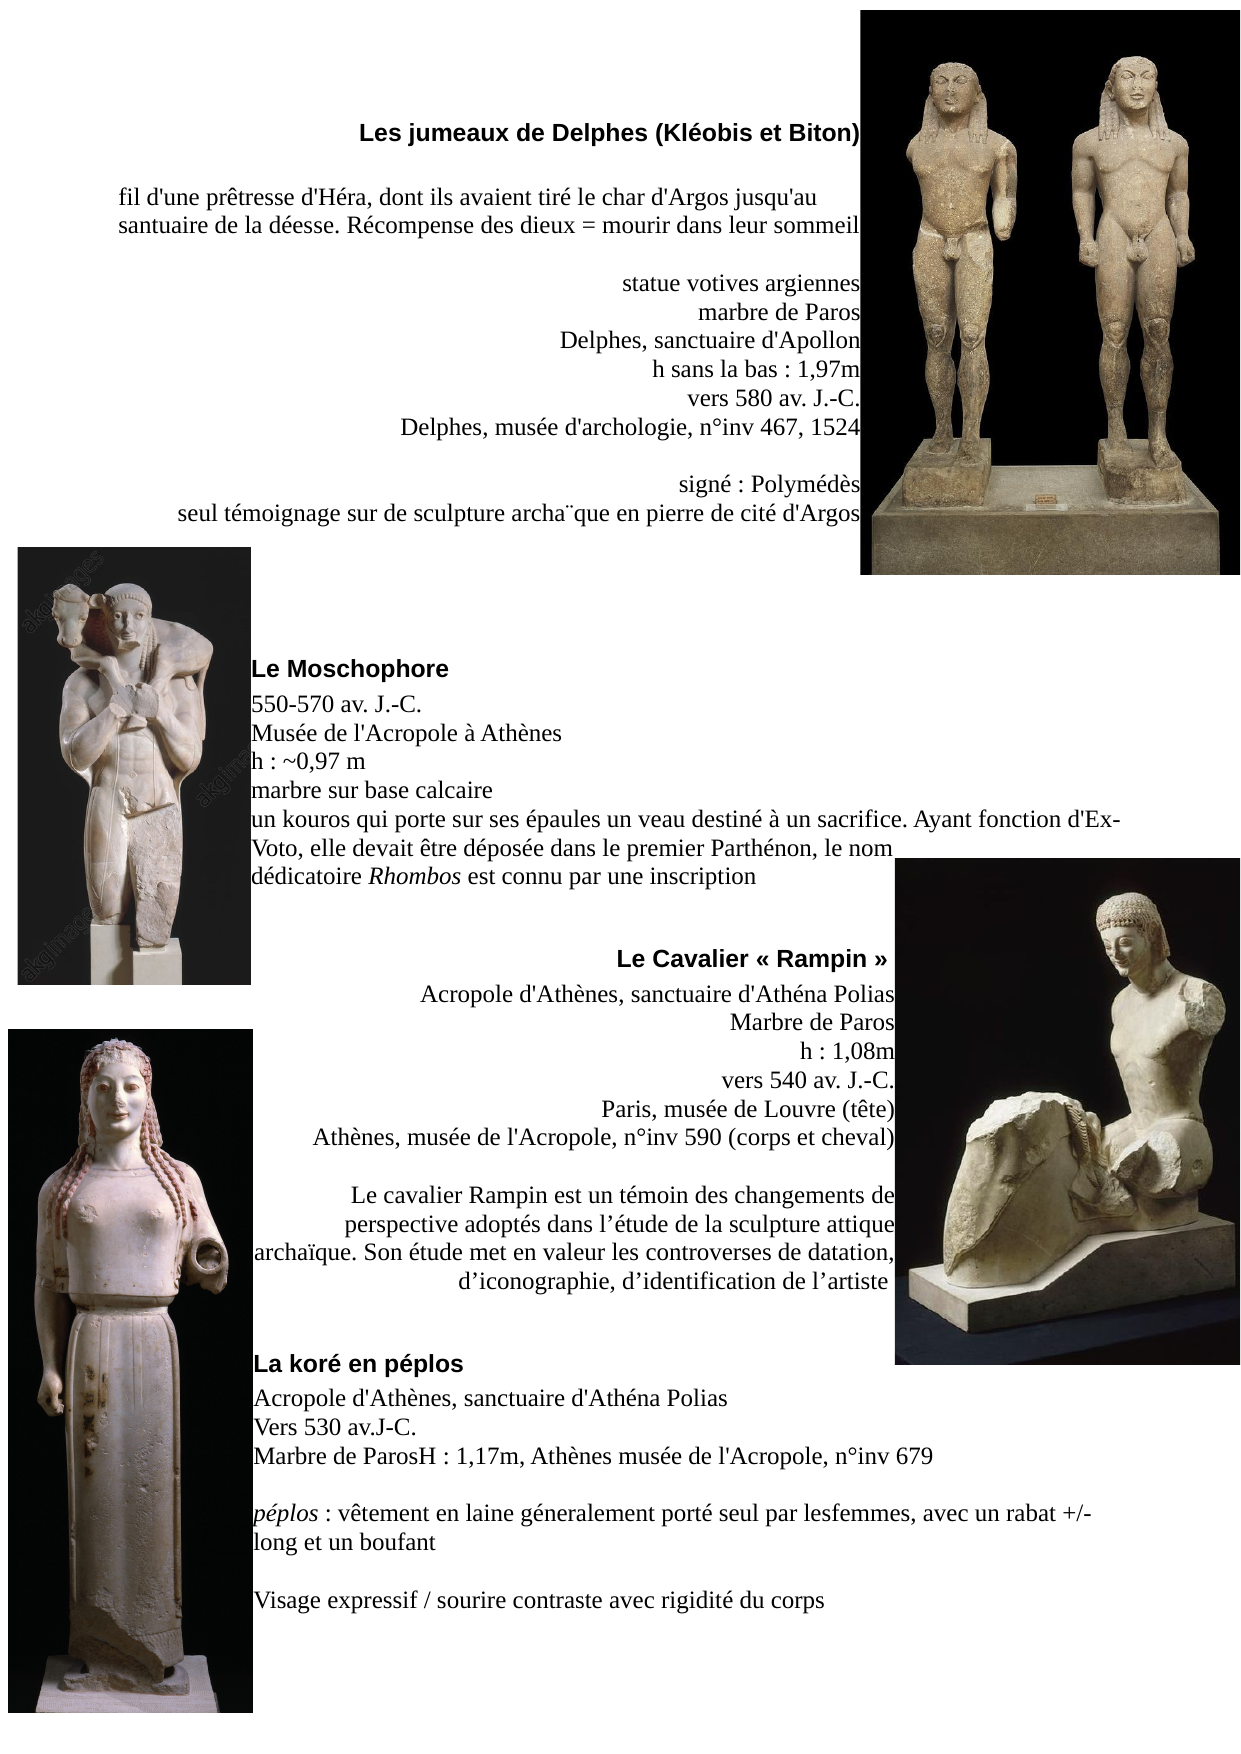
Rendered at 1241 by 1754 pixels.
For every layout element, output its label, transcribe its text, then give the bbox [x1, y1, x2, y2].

text vers 580 av. J.-C. [118, 383, 860, 412]
text Vers 530 av.J-C. [253, 1412, 1122, 1441]
text Delphes, musée d'archologie, n°inv 467, 1524 [118, 412, 860, 440]
text marbre de Paros [118, 297, 860, 325]
text Acropole d'Athènes, sanctuaire d'Athéna Polias [253, 1383, 1122, 1412]
subtitle La koré en péplos [253, 1349, 1122, 1377]
text Athènes, musée de l'Acropole, n°inv 590 (corps et cheval) [253, 1122, 894, 1151]
text Marbre de Paros [118, 1007, 894, 1036]
text Visage expressif / sourire contraste avec rigidité du corps [253, 1585, 1122, 1613]
subtitle Les jumeaux de Delphes (Kléobis et Biton) [118, 118, 860, 147]
text un kouros qui porte sur ses épaules un veau destiné à un sacrifice. Ayant fonction d'Ex-Voto, elle devait être déposée dans le premier Parthénon, le nom dédicatoire Rhombos est connu par une inscription [251, 804, 1122, 890]
picture [894, 858, 1241, 1365]
text Marbre de ParosH : 1,17m, Athènes musée de l'Acropole, n°inv 679 [253, 1441, 1122, 1470]
subtitle Le Moschophore [251, 654, 1122, 683]
text marbre sur base calcaire [251, 775, 1122, 804]
text 550-570 av. J.-C. [251, 689, 1122, 718]
text Le cavalier Rampin est un témoin des changements de perspective adoptés dans l’étude de la sculpture attique archaïque. Son étude met en valeur les controverses de datation, d’iconographie, d’identification de l’artiste [253, 1180, 894, 1295]
picture [8, 1029, 253, 1713]
text Musée de l'Acropole à Athènes [251, 718, 1122, 746]
text vers 540 av. J.-C. [253, 1065, 894, 1094]
text Paris, musée de Louvre (tête) [253, 1094, 894, 1122]
text Acropole d'Athènes, sanctuaire d'Athéna Polias [118, 979, 894, 1007]
text péplos : vêtement en laine géneralement porté seul par lesfemmes, avec un rabat +/- long et un boufant [253, 1498, 1122, 1556]
picture [860, 10, 1241, 575]
picture [17, 547, 251, 985]
text h : 1,08m [253, 1036, 894, 1065]
text statue votives argiennes [118, 268, 860, 297]
subtitle Le Cavalier « Rampin » [251, 944, 894, 972]
text seul témoignage sur de sculpture archa¨que en pierre de cité d'Argos [118, 498, 860, 527]
text signé : Polymédès [118, 469, 860, 498]
text fil d'une prêtresse d'Héra, dont ils avaient tiré le char d'Argos jusqu'au santuaire de la déesse. Récompense des dieux = mourir dans leur sommeil [118, 182, 860, 239]
text h : ~0,97 m [251, 746, 1122, 775]
text Delphes, sanctuaire d'Apollon [118, 325, 860, 354]
text h sans la bas : 1,97m [118, 354, 860, 383]
